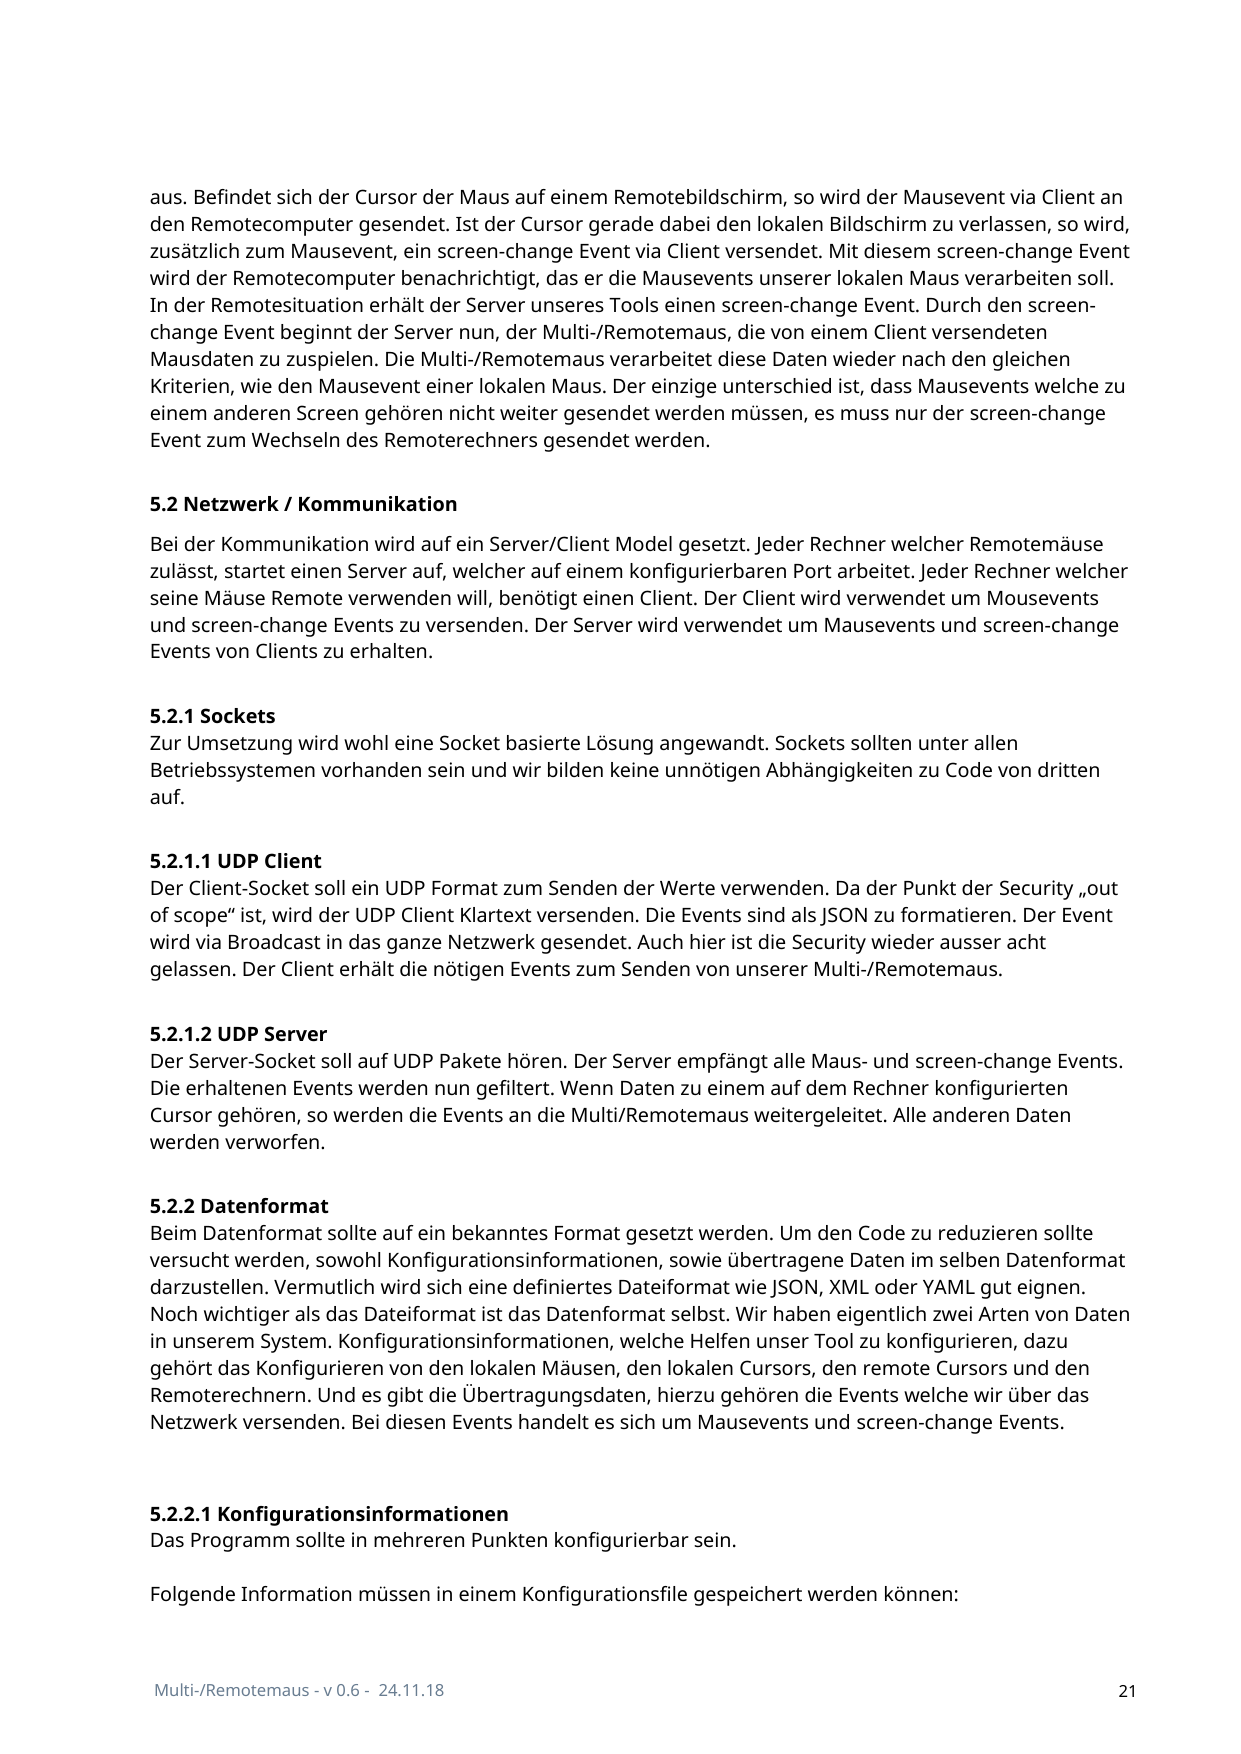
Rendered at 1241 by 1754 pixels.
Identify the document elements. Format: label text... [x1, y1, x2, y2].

text Folgende Information müssen in einem Konfigurationsfile gespeichert werden können: [149, 1581, 1136, 1608]
subtitle Sockets [149, 702, 1136, 729]
subtitle Netzwerk / Kommunikation [149, 490, 1136, 517]
text Der Server-Socket soll auf UDP Pakete hören. Der Server empfängt alle Maus- und screen-change Events. Die erhaltenen Events werden nun gefiltert. Wenn Daten zu einem auf dem Rechner konfigurierten Cursor gehören, so werden die Events an die Multi/Remotemaus weitergeleitet. Alle anderen Daten werden verworfen. [149, 1047, 1136, 1155]
text aus. Befindet sich der Cursor der Maus auf einem Remotebildschirm, so wird der Mausevent via Client an den Remotecomputer gesendet. Ist der Cursor gerade dabei den lokalen Bildschirm zu verlassen, so wird, zusätzlich zum Mausevent, ein screen-change Event via Client versendet. Mit diesem screen-change Event wird der Remotecomputer benachrichtigt, das er die Mausevents unserer lokalen Maus verarbeiten soll. In der Remotesituation erhält der Server unseres Tools einen screen-change Event. Durch den screen-change Event beginnt der Server nun, der Multi-/Remotemaus, die von einem Client versendeten Mausdaten zu zuspielen. Die Multi-/Remotemaus verarbeitet diese Daten wieder nach den gleichen Kriterien, wie den Mausevent einer lokalen Maus. Der einzige unterschied ist, dass Mausevents welche zu einem anderen Screen gehören nicht weiter gesendet werden müssen, es muss nur der screen-change Event zum Wechseln des Remoterechners gesendet werden. [149, 183, 1136, 453]
text Bei der Kommunikation wird auf ein Server/Client Model gesetzt. Jeder Rechner welcher Remotemäuse zulässt, startet einen Server auf, welcher auf einem konfigurierbaren Port arbeitet. Jeder Rechner welcher seine Mäuse Remote verwenden will, benötigt einen Client. Der Client wird verwendet um Mousevents und screen-change Events zu versenden. Der Server wird verwendet um Mausevents und screen-change Events von Clients zu erhalten. [149, 530, 1136, 665]
text Der Client-Socket soll ein UDP Format zum Senden der Werte verwenden. Da der Punkt der Security „out of scope“ ist, wird der UDP Client Klartext versenden. Die Events sind als JSON zu formatieren. Der Event wird via Broadcast in das ganze Netzwerk gesendet. Auch hier ist die Security wieder ausser acht gelassen. Der Client erhält die nötigen Events zum Senden von unserer Multi-/Remotemaus. [149, 875, 1136, 983]
text Beim Datenformat sollte auf ein bekanntes Format gesetzt werden. Um den Code zu reduzieren sollte versucht werden, sowohl Konfigurationsinformationen, sowie übertragene Daten im selben Datenformat darzustellen. Vermutlich wird sich eine definiertes Dateiformat wie JSON, XML oder YAML gut eignen. Noch wichtiger als das Dateiformat ist das Datenformat selbst. Wir haben eigentlich zwei Arten von Daten in unserem System. Konfigurationsinformationen, welche Helfen unser Tool zu konfigurieren, dazu gehört das Konfigurieren von den lokalen Mäusen, den lokalen Cursors, den remote Cursors und den Remoterechnern. Und es gibt die Übertragungsdaten, hierzu gehören die Events welche wir über das Netzwerk versenden. Bei diesen Events handelt es sich um Mausevents und screen-change Events. [149, 1219, 1136, 1435]
subtitle Datenformat [149, 1192, 1136, 1219]
subtitle Konfigurationsinformationen [149, 1500, 1136, 1527]
text Zur Umsetzung wird wohl eine Socket basierte Lösung angewandt. Sockets sollten unter allen Betriebssystemen vorhanden sein und wir bilden keine unnötigen Abhängigkeiten zu Code von dritten auf. [149, 729, 1136, 810]
subtitle UDP Server [149, 1020, 1136, 1047]
text Das Programm sollte in mehreren Punkten konfigurierbar sein. [149, 1527, 1136, 1554]
subtitle UDP Client [149, 848, 1136, 875]
